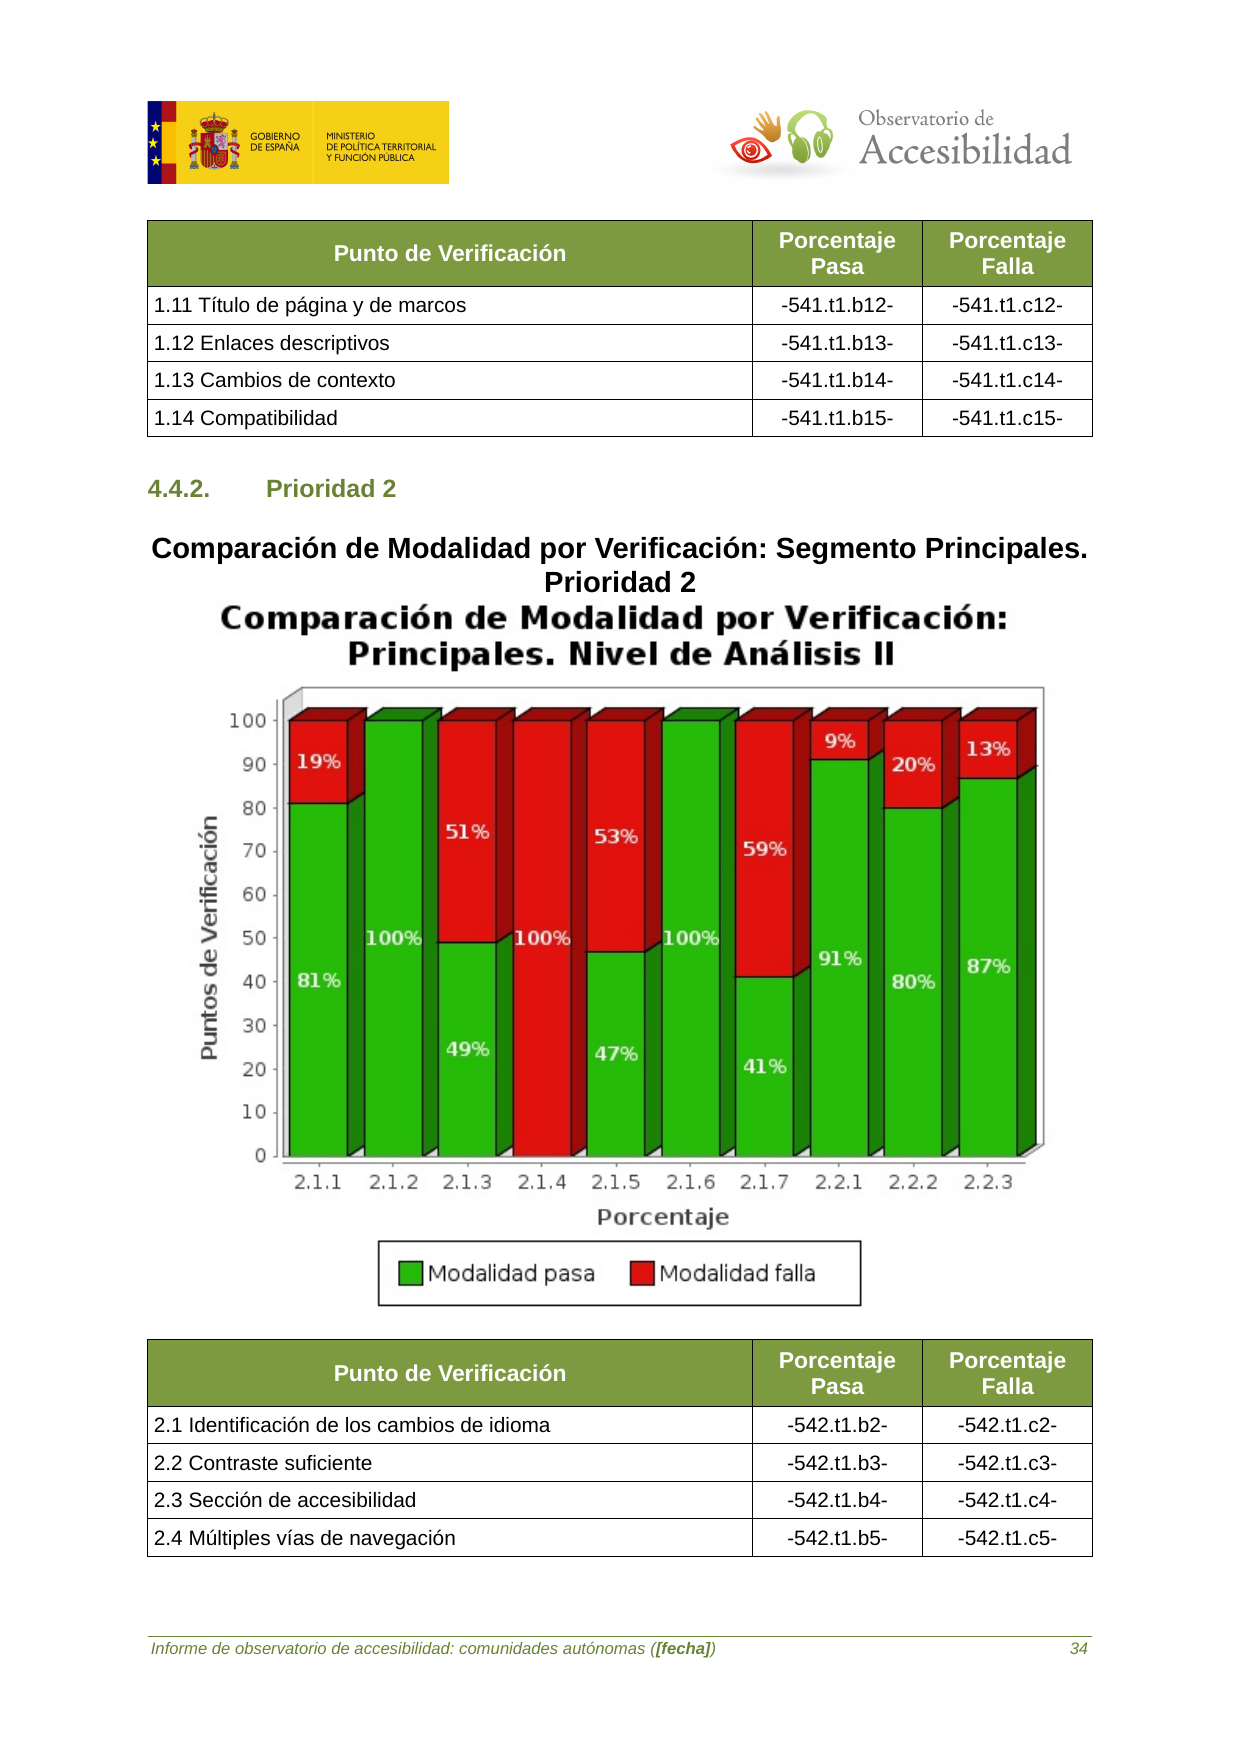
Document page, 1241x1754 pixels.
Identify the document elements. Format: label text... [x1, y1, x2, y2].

table_cell 2.2 Contraste suficiente [148, 1444, 752, 1481]
table_cell -542.t1.c4- [923, 1482, 1092, 1518]
table_cell -541.t1.b14- [753, 362, 922, 398]
table_cell -541.t1.c15- [923, 400, 1092, 436]
table_cell 1.12 Enlaces descriptivos [148, 325, 752, 361]
table_header Punto de Verificación [148, 1340, 752, 1406]
table_cell -541.t1.c14- [923, 362, 1092, 398]
text Comparación de Modalidad por Verificación: Segmento Principales. Prioridad 2 [148, 531, 1092, 598]
table_cell 1.14 Compatibilidad [148, 400, 752, 436]
table_cell -541.t1.b15- [753, 400, 922, 436]
picture [147, 101, 450, 184]
picture [178, 598, 1062, 1308]
table_header Porcentaje Falla [923, 221, 1092, 286]
picture [710, 101, 1086, 184]
table_header Porcentaje Pasa [753, 221, 922, 286]
table_cell -542.t1.b2- [753, 1407, 922, 1443]
table_cell 1.13 Cambios de contexto [148, 362, 752, 398]
table_cell -542.t1.b4- [753, 1482, 922, 1518]
table_cell -542.t1.b5- [753, 1519, 922, 1556]
table_header Porcentaje Pasa [753, 1340, 922, 1406]
table_cell -541.t1.c13- [923, 325, 1092, 361]
table_cell 2.1 Identificación de los cambios de idioma [148, 1407, 752, 1443]
table_cell 2.3 Sección de accesibilidad [148, 1482, 752, 1518]
table_cell -541.t1.b12- [753, 287, 922, 323]
table_cell -542.t1.c5- [923, 1519, 1092, 1556]
subtitle Prioridad 2 [148, 474, 1092, 503]
table_cell -542.t1.b3- [753, 1444, 922, 1481]
table_cell -541.t1.b13- [753, 325, 922, 361]
table_cell 2.4 Múltiples vías de navegación [148, 1519, 752, 1556]
table_cell -541.t1.c12- [923, 287, 1092, 323]
table_cell -542.t1.c2- [923, 1407, 1092, 1443]
table_cell -542.t1.c3- [923, 1444, 1092, 1481]
table_header Porcentaje Falla [923, 1340, 1092, 1406]
table_header Punto de Verificación [148, 221, 752, 286]
table_cell 1.11 Título de página y de marcos [148, 287, 752, 323]
